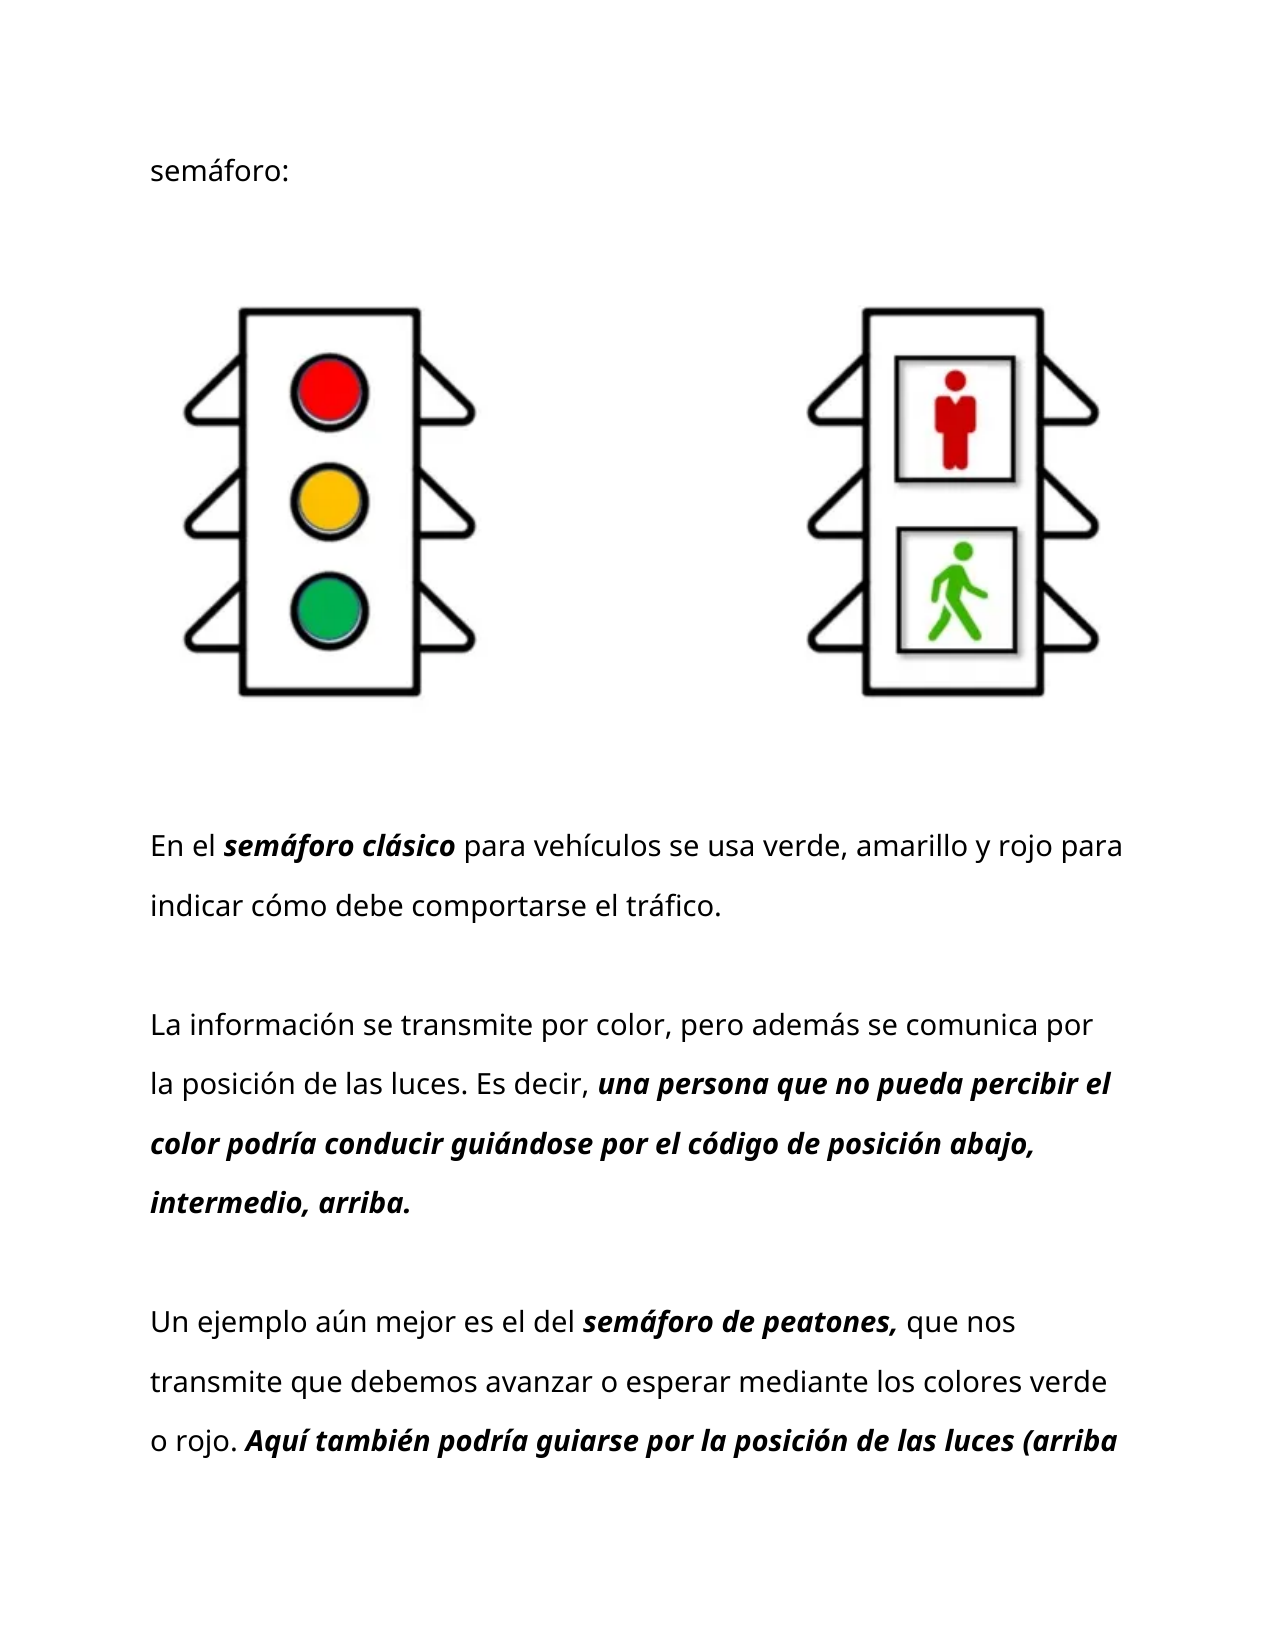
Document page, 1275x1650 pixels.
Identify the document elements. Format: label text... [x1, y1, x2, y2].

picture [150, 268, 1110, 738]
text En el semáforo clásico para vehículos se usa verde, amarillo y rojo para indicar cómo debe comportarse el tráfico. [150, 826, 1125, 925]
text La información se transmite por color, pero además se comunica por la posición de las luces. Es decir, una persona que no pueda percibir el color podría conducir guiándose por el código de posición abajo, intermedio, arriba. [150, 1004, 1125, 1222]
text semáforo: [150, 150, 1125, 190]
text Un ejemplo aún mejor es el del semáforo de peatones, que nos transmite que debemos avanzar o esperar mediante los colores verde o rojo. Aquí también podría guiarse por la posición de las luces (arriba [150, 1301, 1125, 1460]
